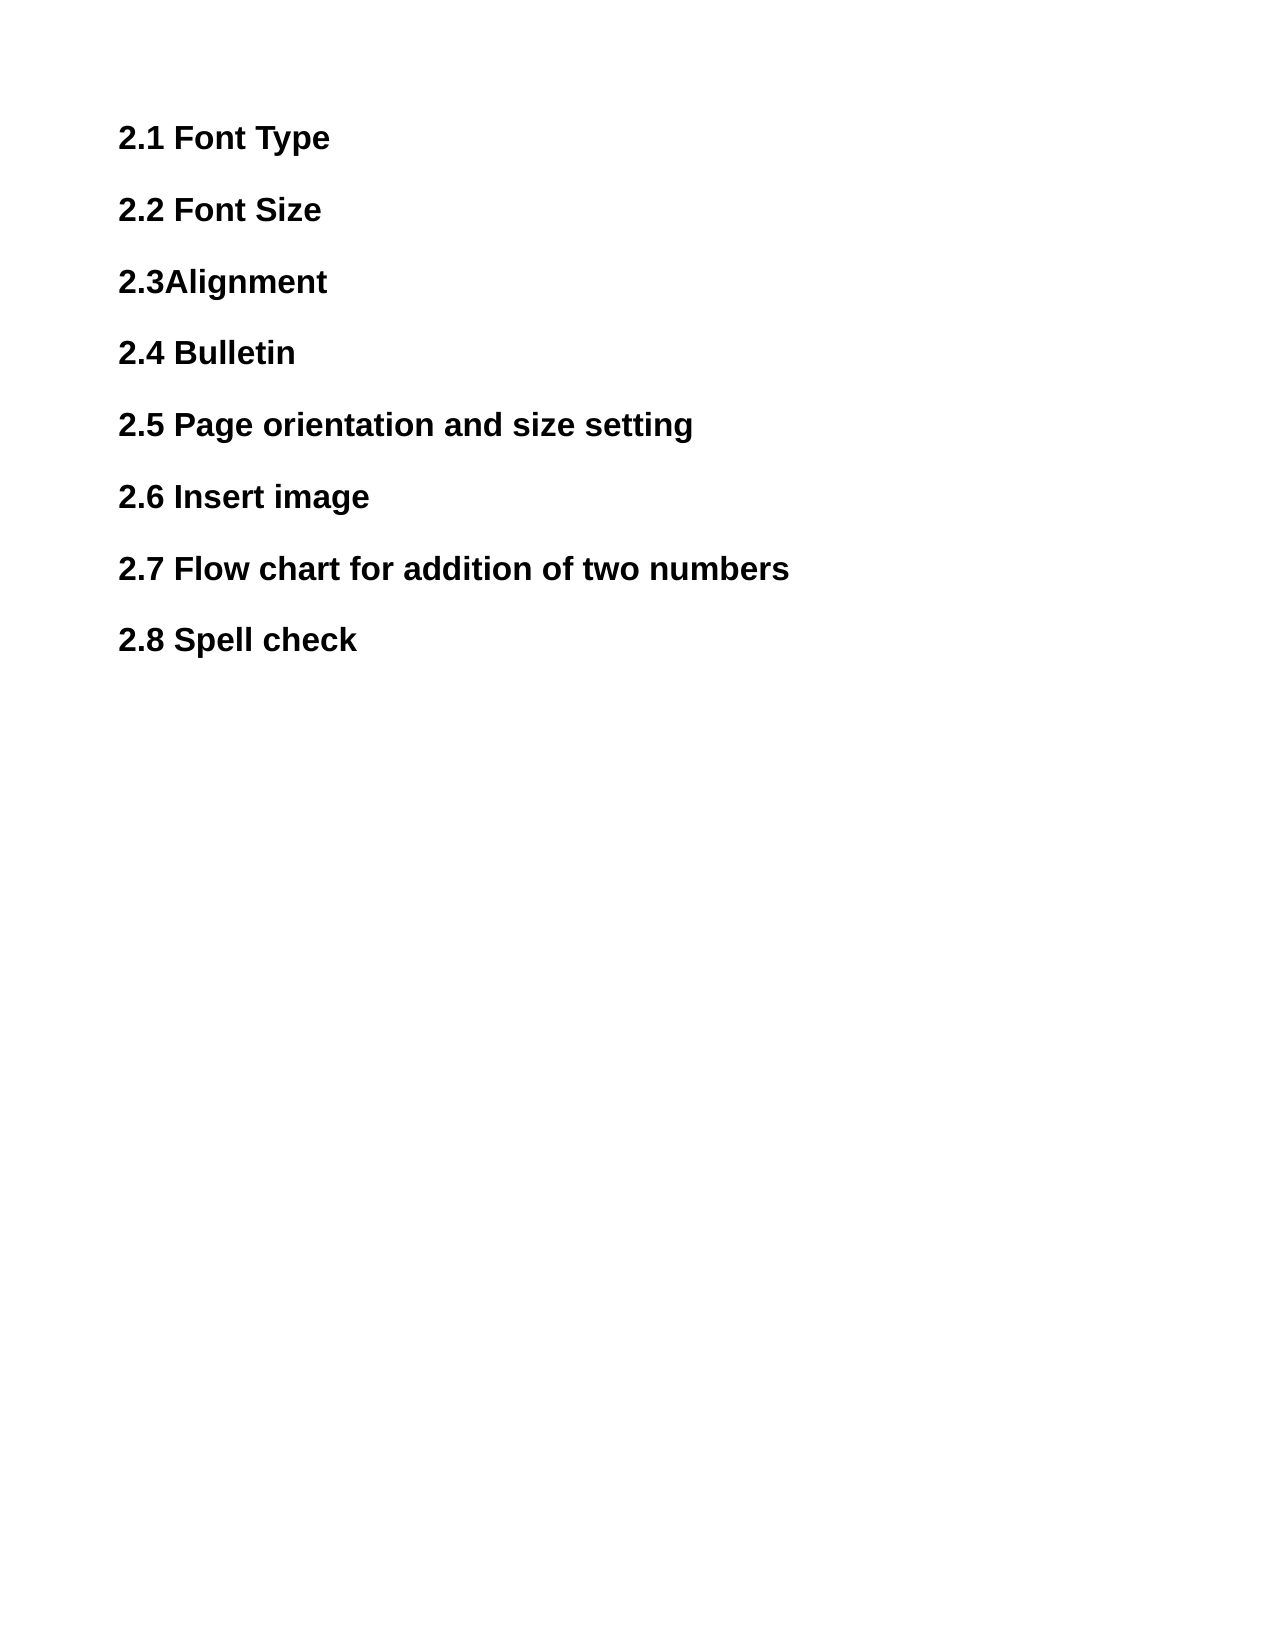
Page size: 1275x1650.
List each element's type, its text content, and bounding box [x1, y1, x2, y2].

subtitle 2.1 Font Type [118, 118, 1157, 157]
subtitle 2.8 Spell check [118, 621, 1157, 659]
subtitle 2.3Alignment [118, 262, 1157, 300]
subtitle 2.7 Flow chart for addition of two numbers [118, 549, 1157, 587]
subtitle 2.2 Font Size [118, 190, 1157, 228]
subtitle 2.6 Insert image [118, 477, 1157, 515]
subtitle 2.4 Bulletin [118, 333, 1157, 372]
subtitle 2.5 Page orientation and size setting [118, 405, 1157, 444]
